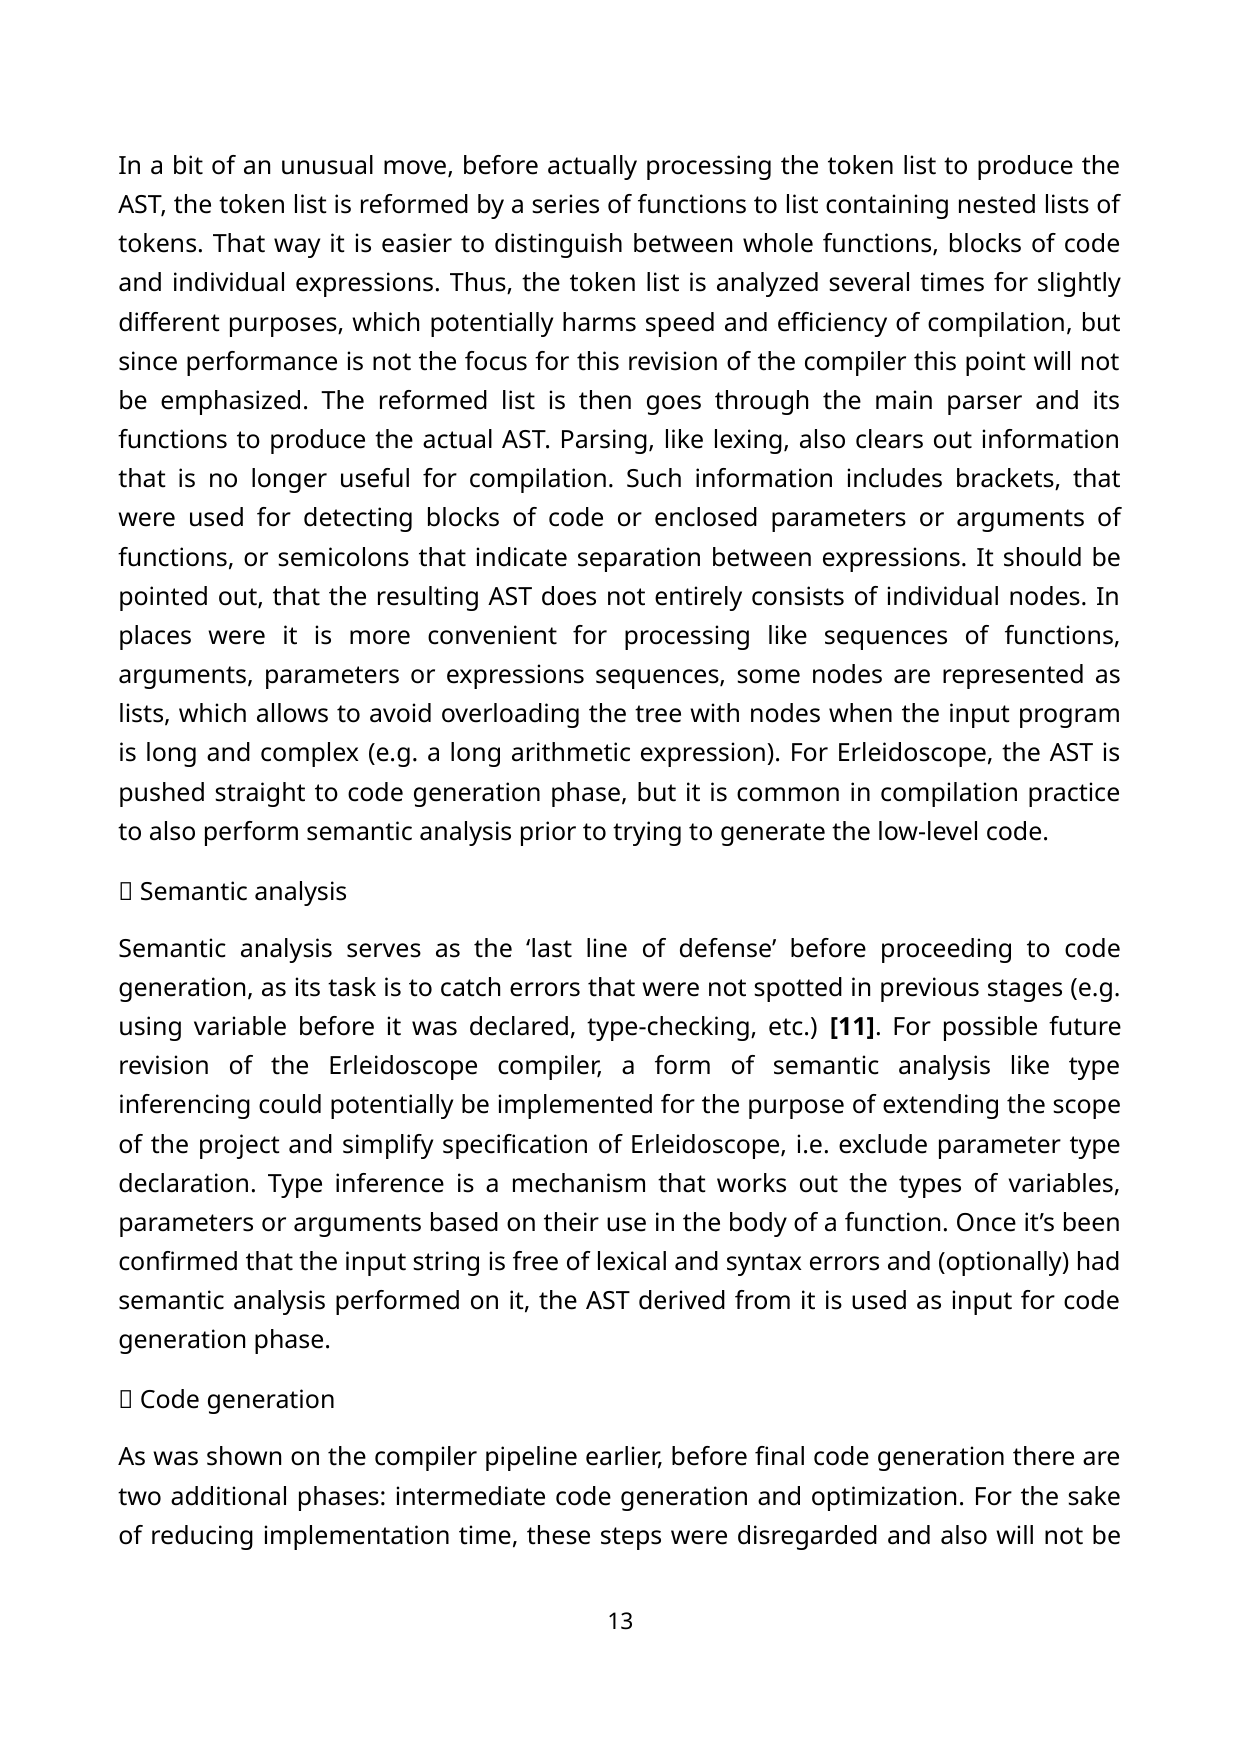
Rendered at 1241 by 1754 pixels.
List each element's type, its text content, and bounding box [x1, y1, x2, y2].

text In a bit of an unusual move, before actually processing the token list to produce the AST, the token list is reformed by a series of functions to list containing nested lists of tokens. That way it is easier to distinguish between whole functions, blocks of code and individual expressions. Thus, the token list is analyzed several times for slightly different purposes, which potentially harms speed and efficiency of compilation, but since performance is not the focus for this revision of the compiler this point will not be emphasized. The reformed list is then goes through the main parser and its functions to produce the actual AST. Parsing, like lexing, also clears out information that is no longer useful for compilation. Such information includes brackets, that were used for detecting blocks of code or enclosed parameters or arguments of functions, or semicolons that indicate separation between expressions. It should be pointed out, that the resulting AST does not entirely consists of individual nodes. In places were it is more convenient for processing like sequences of functions, arguments, parameters or expressions sequences, some nodes are represented as lists, which allows to avoid overloading the tree with nodes when the input program is long and complex (e.g. a long arithmetic expression). For Erleidoscope, the AST is pushed straight to code generation phase, but it is common in compilation practice to also perform semantic analysis prior to trying to generate the low-level code. [118, 148, 1122, 847]
text Semantic analysis serves as the ‘last line of defense’ before proceeding to code generation, as its task is to catch errors that were not spotted in previous stages (e.g. using variable before it was declared, type-checking, etc.) [11]. For possible future revision of the Erleidoscope compiler, a form of semantic analysis like type inferencing could potentially be implemented for the purpose of extending the scope of the project and simplify specification of Erleidoscope, i.e. exclude parameter type declaration. Type inference is a mechanism that works out the types of variables, parameters or arguments based on their use in the body of a function. Once it’s been confirmed that the input string is free of lexical and syntax errors and (optionally) had semantic analysis performed on it, the AST derived from it is used as input for code generation phase. [118, 930, 1122, 1356]
subtitle  Semantic analysis [118, 873, 1122, 907]
text As was shown on the compiler pipeline earlier, before final code generation there are two additional phases: intermediate code generation and optimization. For the sake of reducing implementation time, these steps were disregarded and also will not be [118, 1439, 1122, 1551]
subtitle  Code generation [118, 1382, 1122, 1416]
